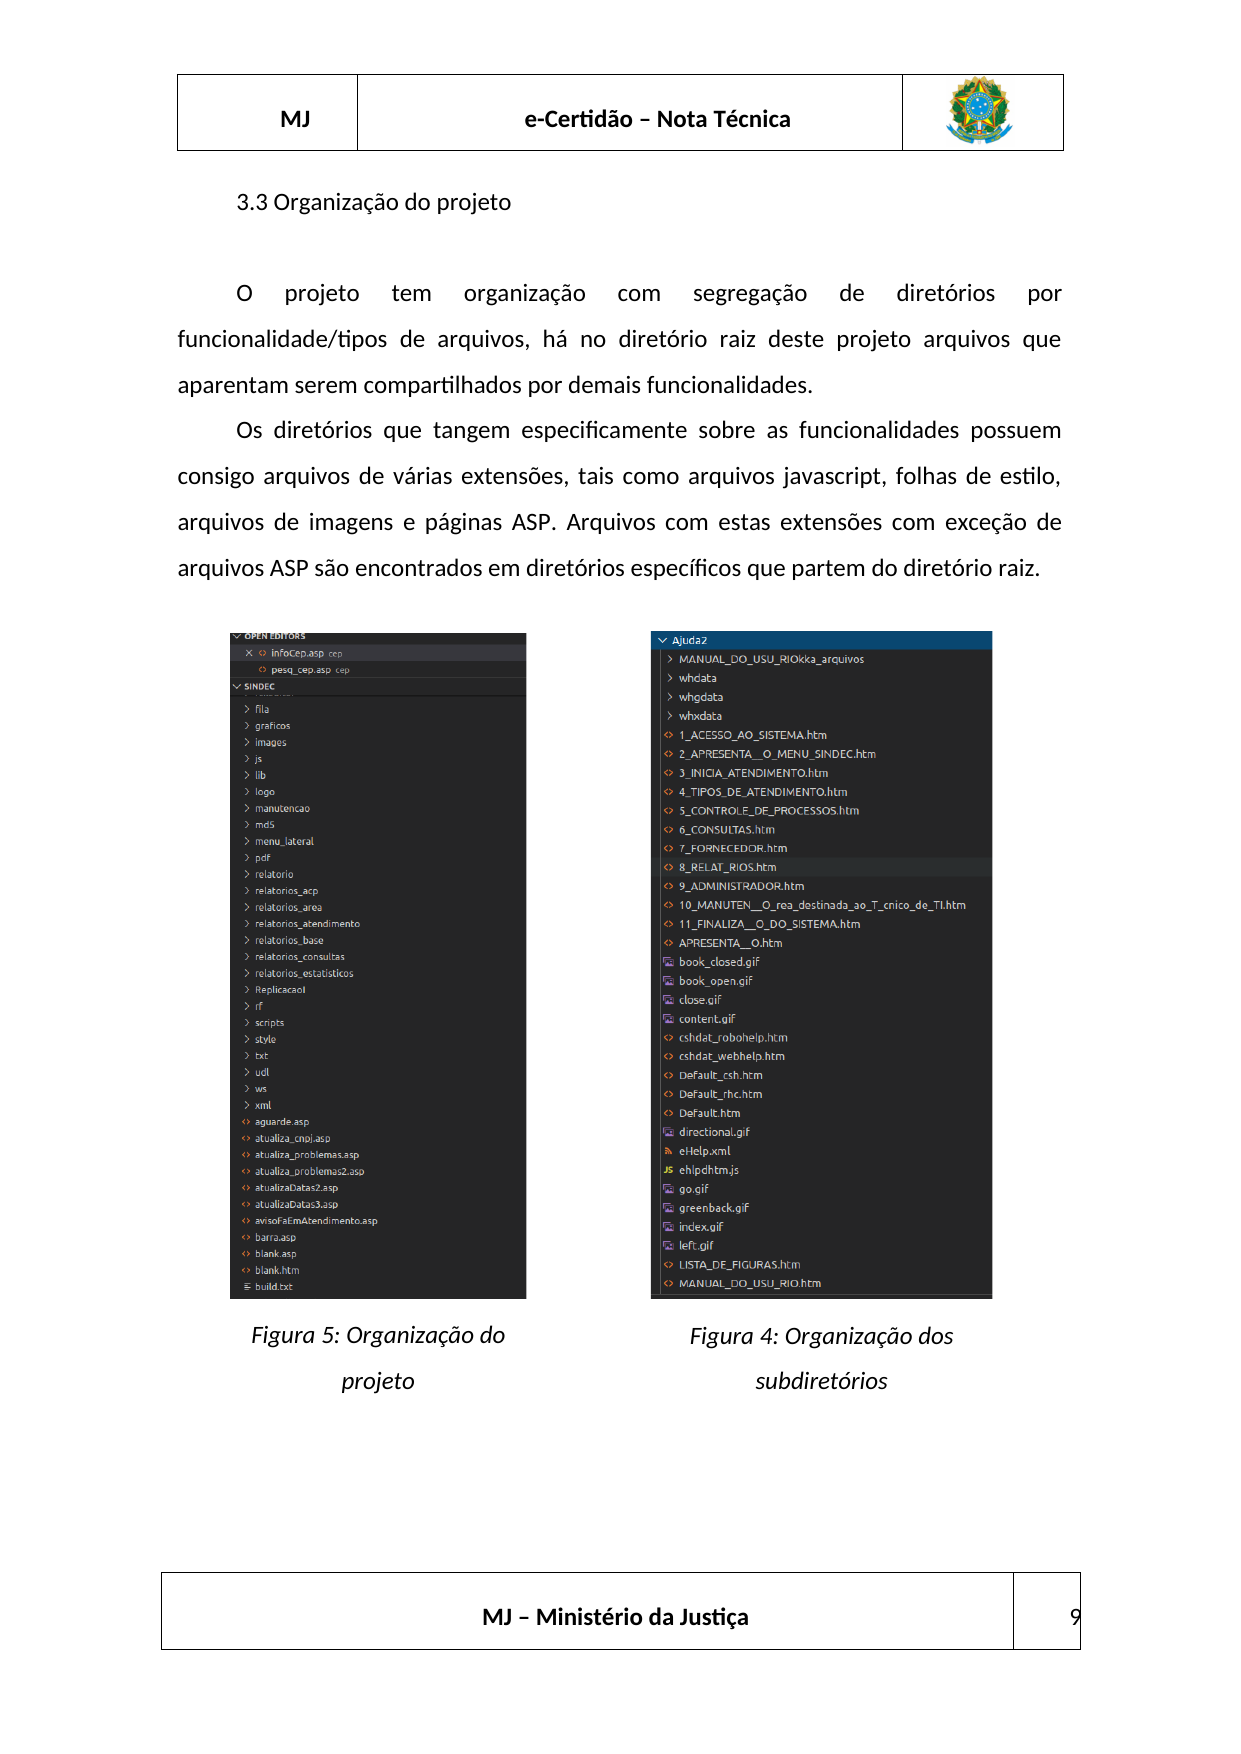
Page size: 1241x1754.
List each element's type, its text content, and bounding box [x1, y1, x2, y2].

text O projeto tem organização com segregação de diretórios por funcionalidade/tipos de arquivos, há no diretório raiz deste projeto arquivos que aparentam serem compartilhados por demais funcionalidades. [177, 277, 1063, 323]
picture [230, 633, 527, 1299]
text Os diretórios que tangem especificamente sobre as funcionalidades possuem consigo arquivos de várias extensões, tais como arquivos javascript, folhas de estilo, arquivos de imagens e páginas ASP. Arquivos com estas extensões com exceção de arquivos ASP são encontrados em diretórios específicos que partem do diretório raiz. [177, 536, 1063, 582]
text O projeto tem organização com segregação de diretórios por funcionalidade/tipos de arquivos, há no diretório raiz deste projeto arquivos que aparentam serem compartilhados por demais funcionalidades. [177, 353, 1063, 399]
text Figura 4: Organização dos subdiretórios [651, 1299, 992, 1396]
text Os diretórios que tangem especificamente sobre as funcionalidades possuem consigo arquivos de várias extensões, tais como arquivos javascript, folhas de estilo, arquivos de imagens e páginas ASP. Arquivos com estas extensões com exceção de arquivos ASP são encontrados em diretórios específicos que partem do diretório raiz. [177, 414, 1063, 460]
text Os diretórios que tangem especificamente sobre as funcionalidades possuem consigo arquivos de várias extensões, tais como arquivos javascript, folhas de estilo, arquivos de imagens e páginas ASP. Arquivos com estas extensões com exceção de arquivos ASP são encontrados em diretórios específicos que partem do diretório raiz. [177, 491, 1063, 506]
picture [944, 75, 1020, 149]
text Figura 5: Organização do projeto [230, 1299, 526, 1396]
picture [650, 631, 993, 1299]
subtitle 3.3 Organização do projeto [177, 186, 1063, 216]
